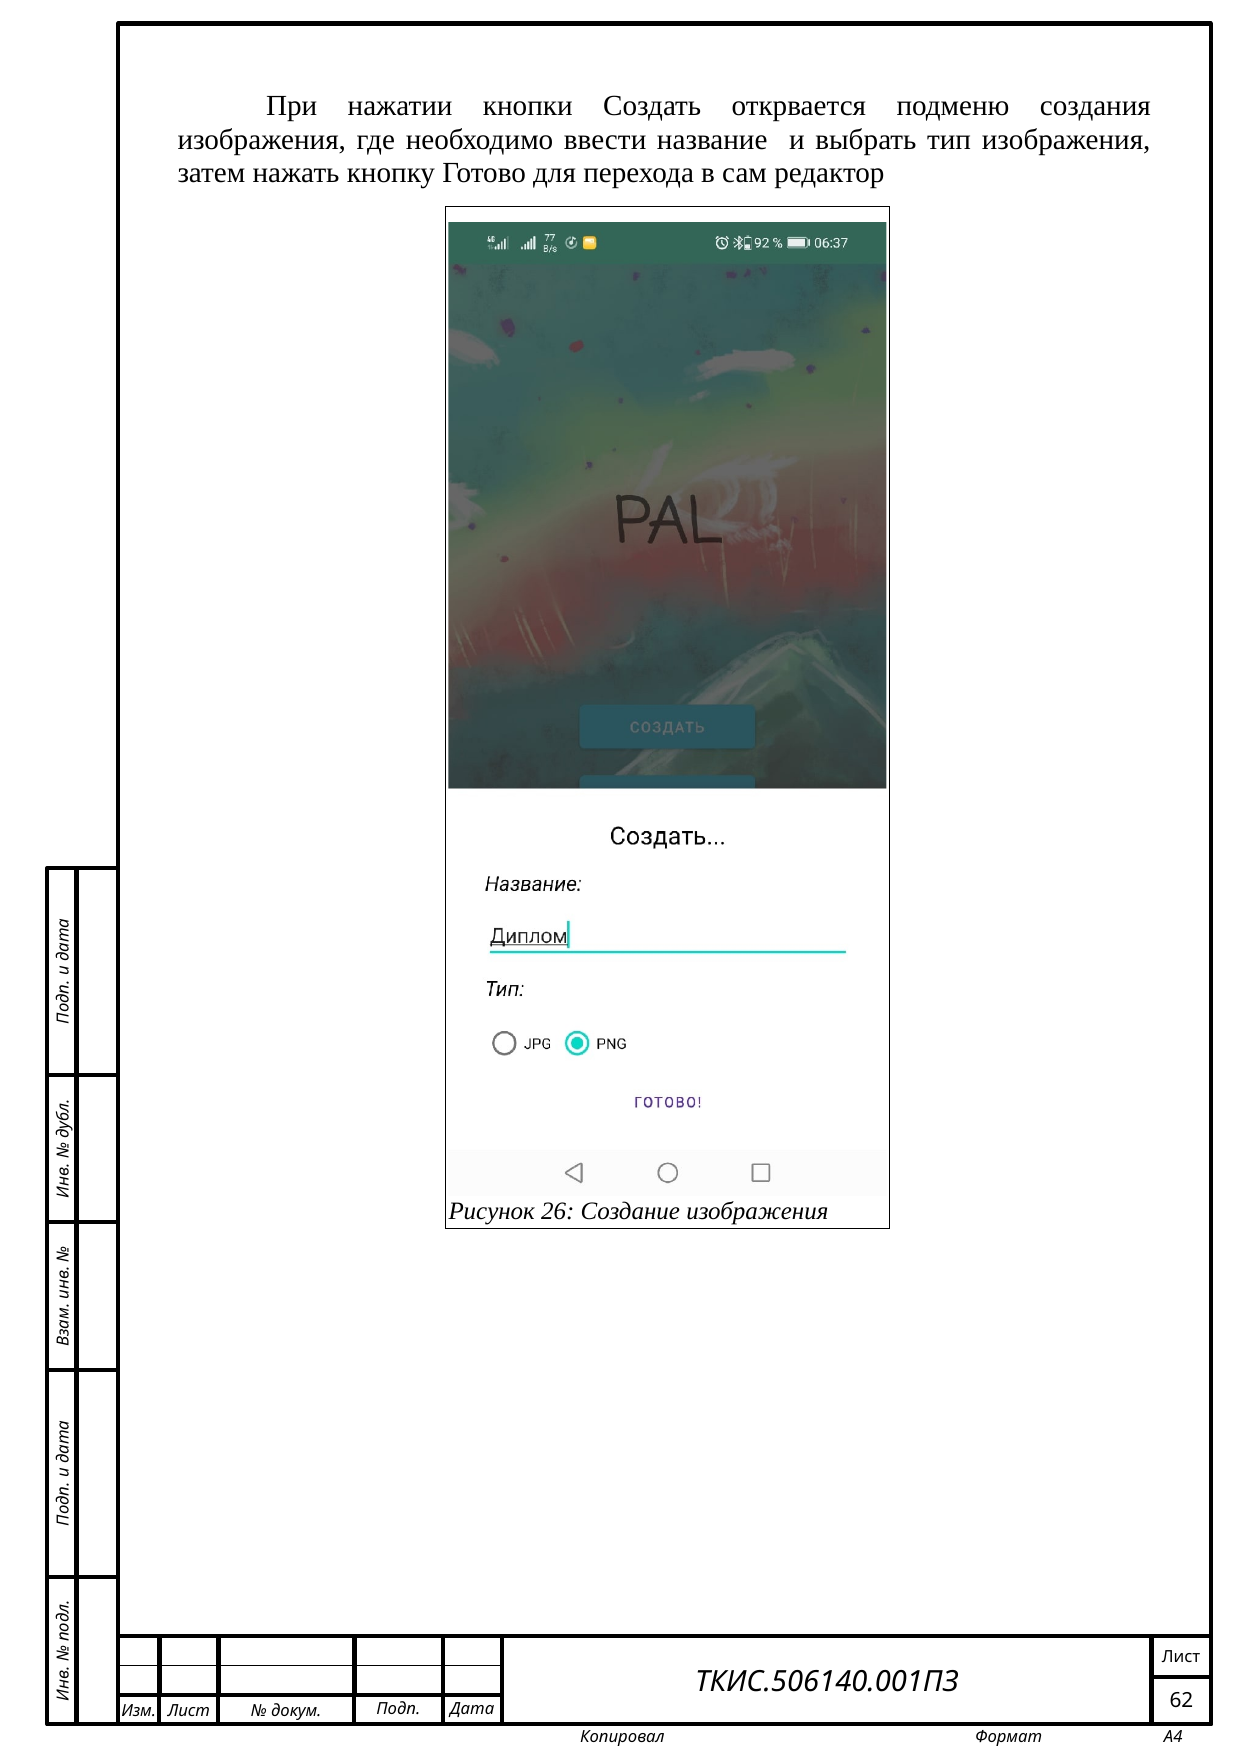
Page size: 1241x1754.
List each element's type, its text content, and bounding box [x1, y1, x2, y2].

text При нажатии кнопки Создать открвается подменю создания изображения, где необходимо ввести название и выбрать тип изображения, затем нажать кнопку Готово для перехода в сам редактор [177, 88, 1152, 189]
text [446, 207, 889, 1228]
picture [448, 222, 887, 1196]
text Рисунок 26: Создание изображения [448, 1196, 886, 1224]
